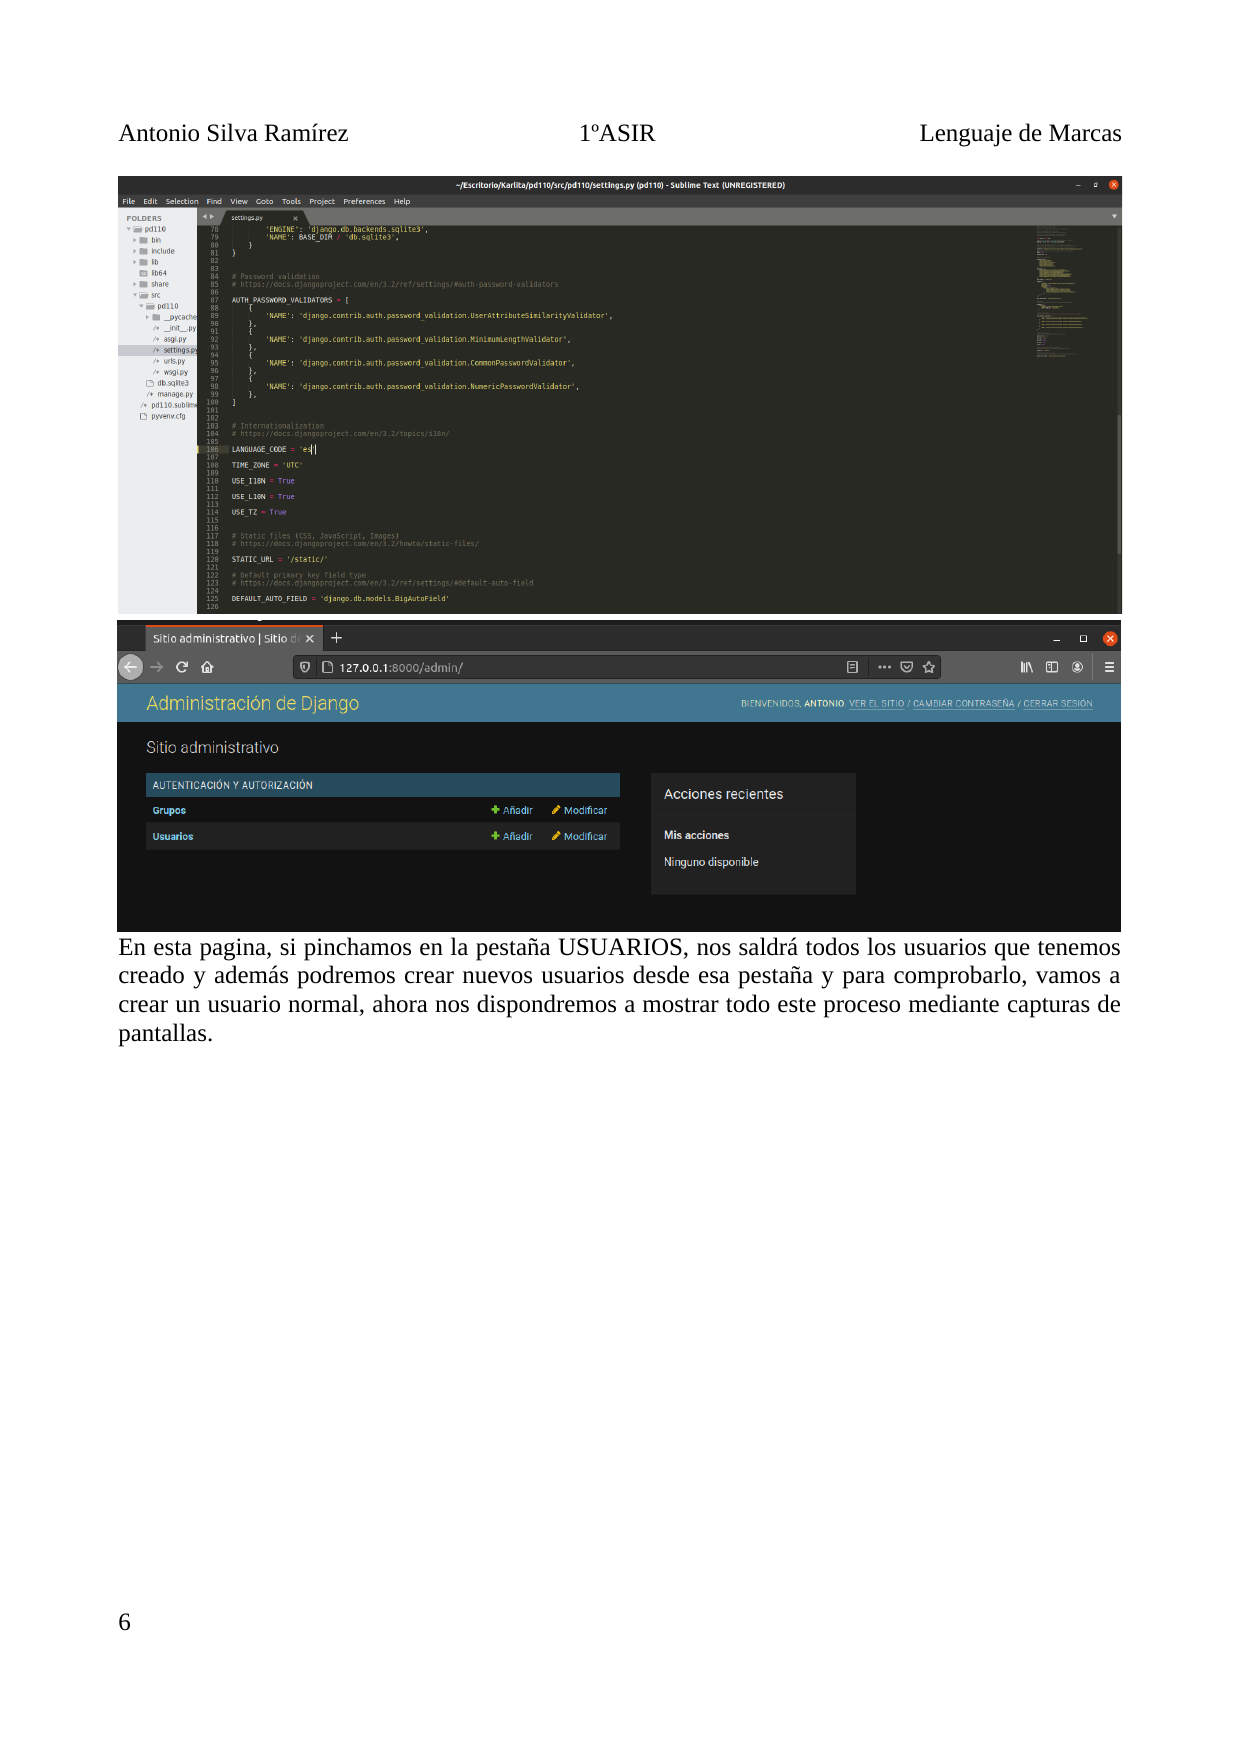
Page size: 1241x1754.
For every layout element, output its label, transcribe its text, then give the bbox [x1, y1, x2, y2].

text En esta pagina, si pinchamos en la pestaña USUARIOS, nos saldrá todos los usuarios que tenemos creado y además podremos crear nuevos usuarios desde esa pestaña y para comprobarlo, vamos a crear un usuario normal, ahora nos dispondremos a mostrar todo este proceso mediante capturas de pantallas. [118, 614, 1122, 1047]
picture [117, 620, 1121, 932]
picture [118, 176, 1123, 614]
